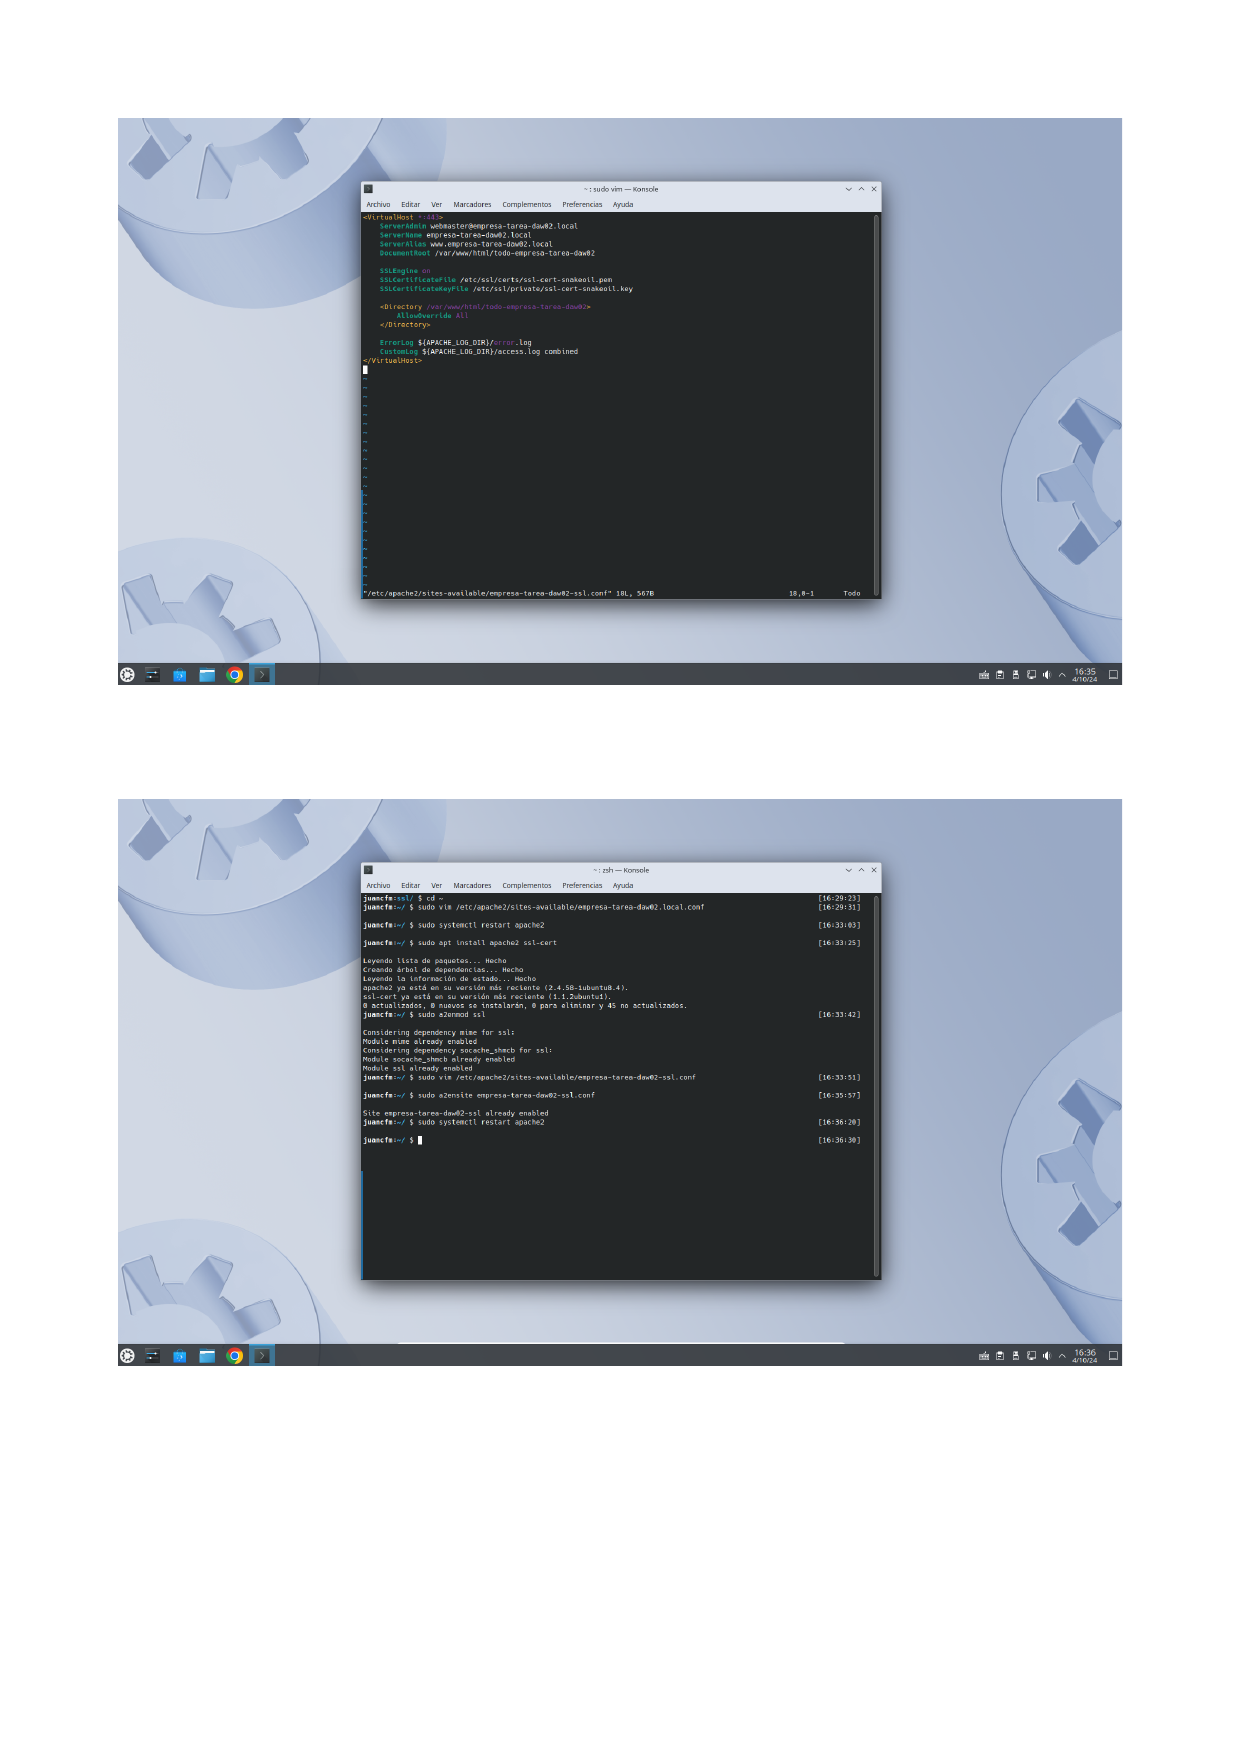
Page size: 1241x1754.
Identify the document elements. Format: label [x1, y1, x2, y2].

picture [118, 799, 1123, 1366]
picture [118, 118, 1123, 685]
